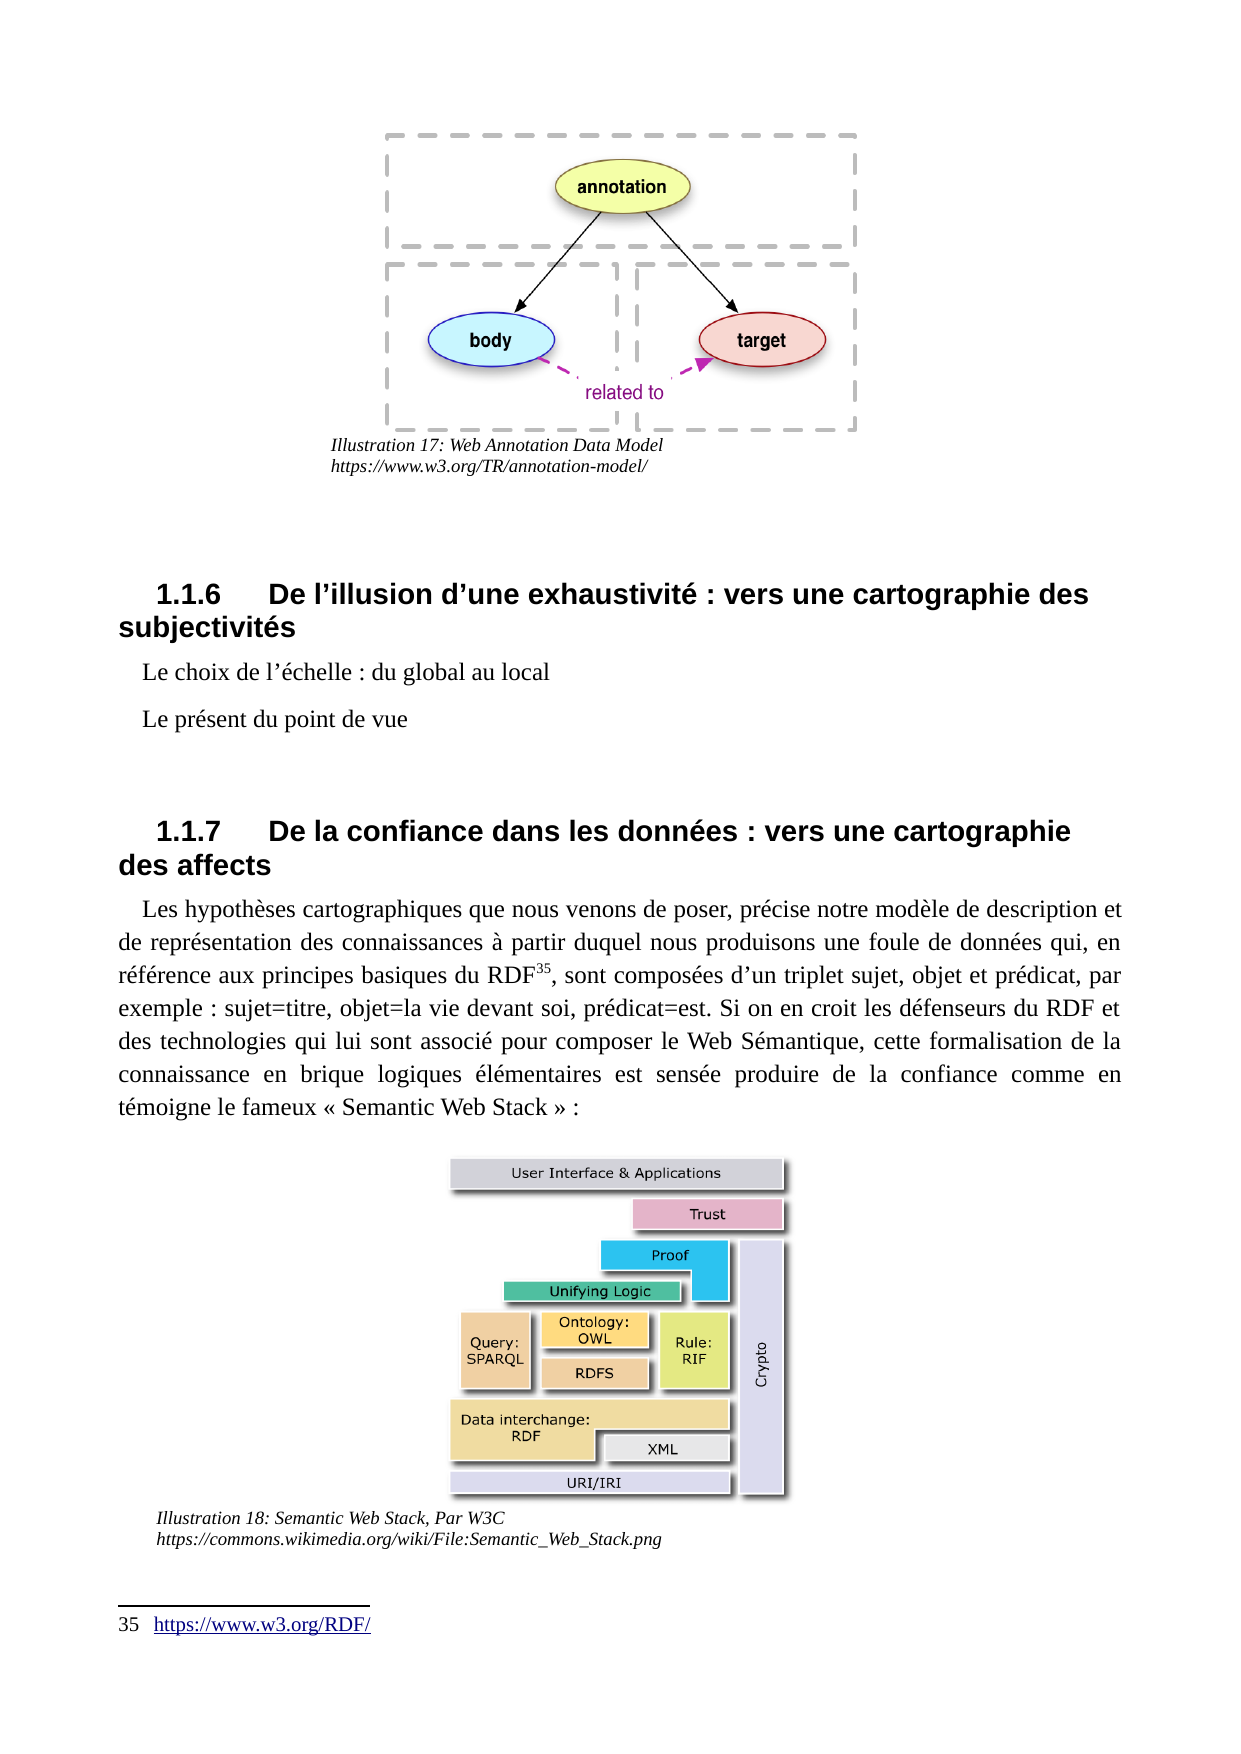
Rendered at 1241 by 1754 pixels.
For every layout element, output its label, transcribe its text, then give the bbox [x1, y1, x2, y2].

subtitle De la confiance dans les données : vers une cartographie des affects [118, 814, 1122, 882]
text [156, 1550, 1084, 1575]
picture [382, 130, 858, 434]
subtitle De l’illusion d’une exhaustivité : vers une cartographie des subjectivités [118, 577, 1122, 644]
text https://www.w3.org/RDF/ [118, 1612, 1122, 1636]
text [156, 1140, 1084, 1152]
text Illustration 17: Web Annotation Data Model https://www.w3.org/TR/annotation-model/ [331, 131, 910, 477]
picture [443, 1152, 797, 1507]
text Les hypothèses cartographiques que nous venons de poser, précise notre modèle de description et de représentation des connaissances à partir duquel nous produisons une foule de données qui, en référence aux principes basiques du RDF, sont composées d’un triplet sujet, objet et prédicat, par exemple : sujet=titre, objet=la vie devant soi, prédicat=est. Si on en croit les défenseurs du RDF et des technologies qui lui sont associé pour composer le Web Sémantique, cette formalisation de la connaissance en brique logiques élémentaires est sensée produire de la confiance comme en témoigne le fameux « Semantic Web Stack » : [118, 894, 1122, 1121]
text Le présent du point de vue [118, 704, 1122, 733]
text Le choix de l’échelle : du global au local [118, 657, 1122, 685]
text Illustration 18: Semantic Web Stack, Par W3C https://commons.wikimedia.org/wiki/File:Semantic_Web_Stack.png [156, 1152, 1084, 1550]
